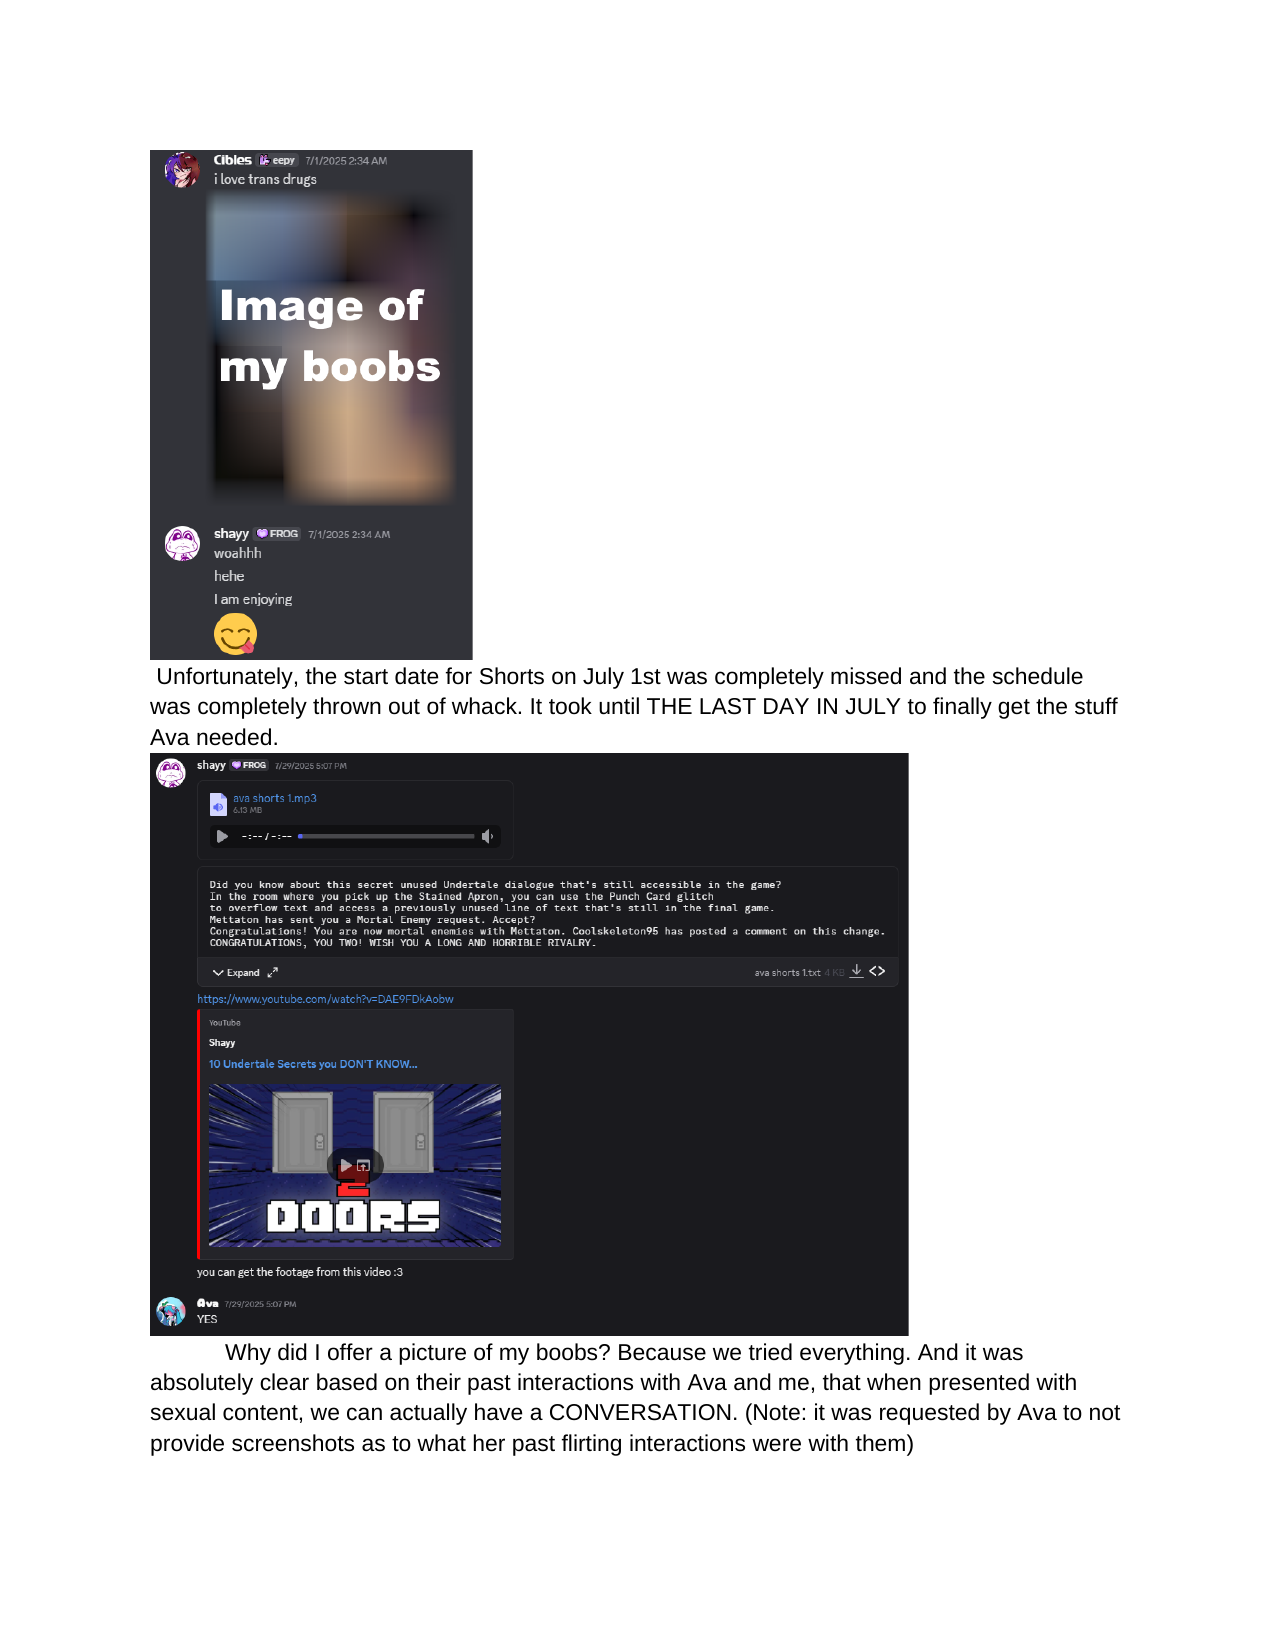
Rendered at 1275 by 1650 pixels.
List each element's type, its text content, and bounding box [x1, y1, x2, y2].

text Why did I offer a picture of my boobs? Because we tried everything. And it was absolutely clear based on their past interactions with Ava and me, that when presented with sexual content, we can actually have a CONVERSATION. (Note: it was requested by Ava to not provide screenshots as to what her past flirting interactions were with them) [150, 1339, 1125, 1456]
text Unfortunately, the start date for Shorts on July 1st was completely missed and the schedule was completely thrown out of whack. It took until THE LAST DAY IN JULY to finally get the stuff Ava needed. [150, 663, 1125, 750]
picture [150, 150, 473, 660]
picture [150, 753, 909, 1336]
